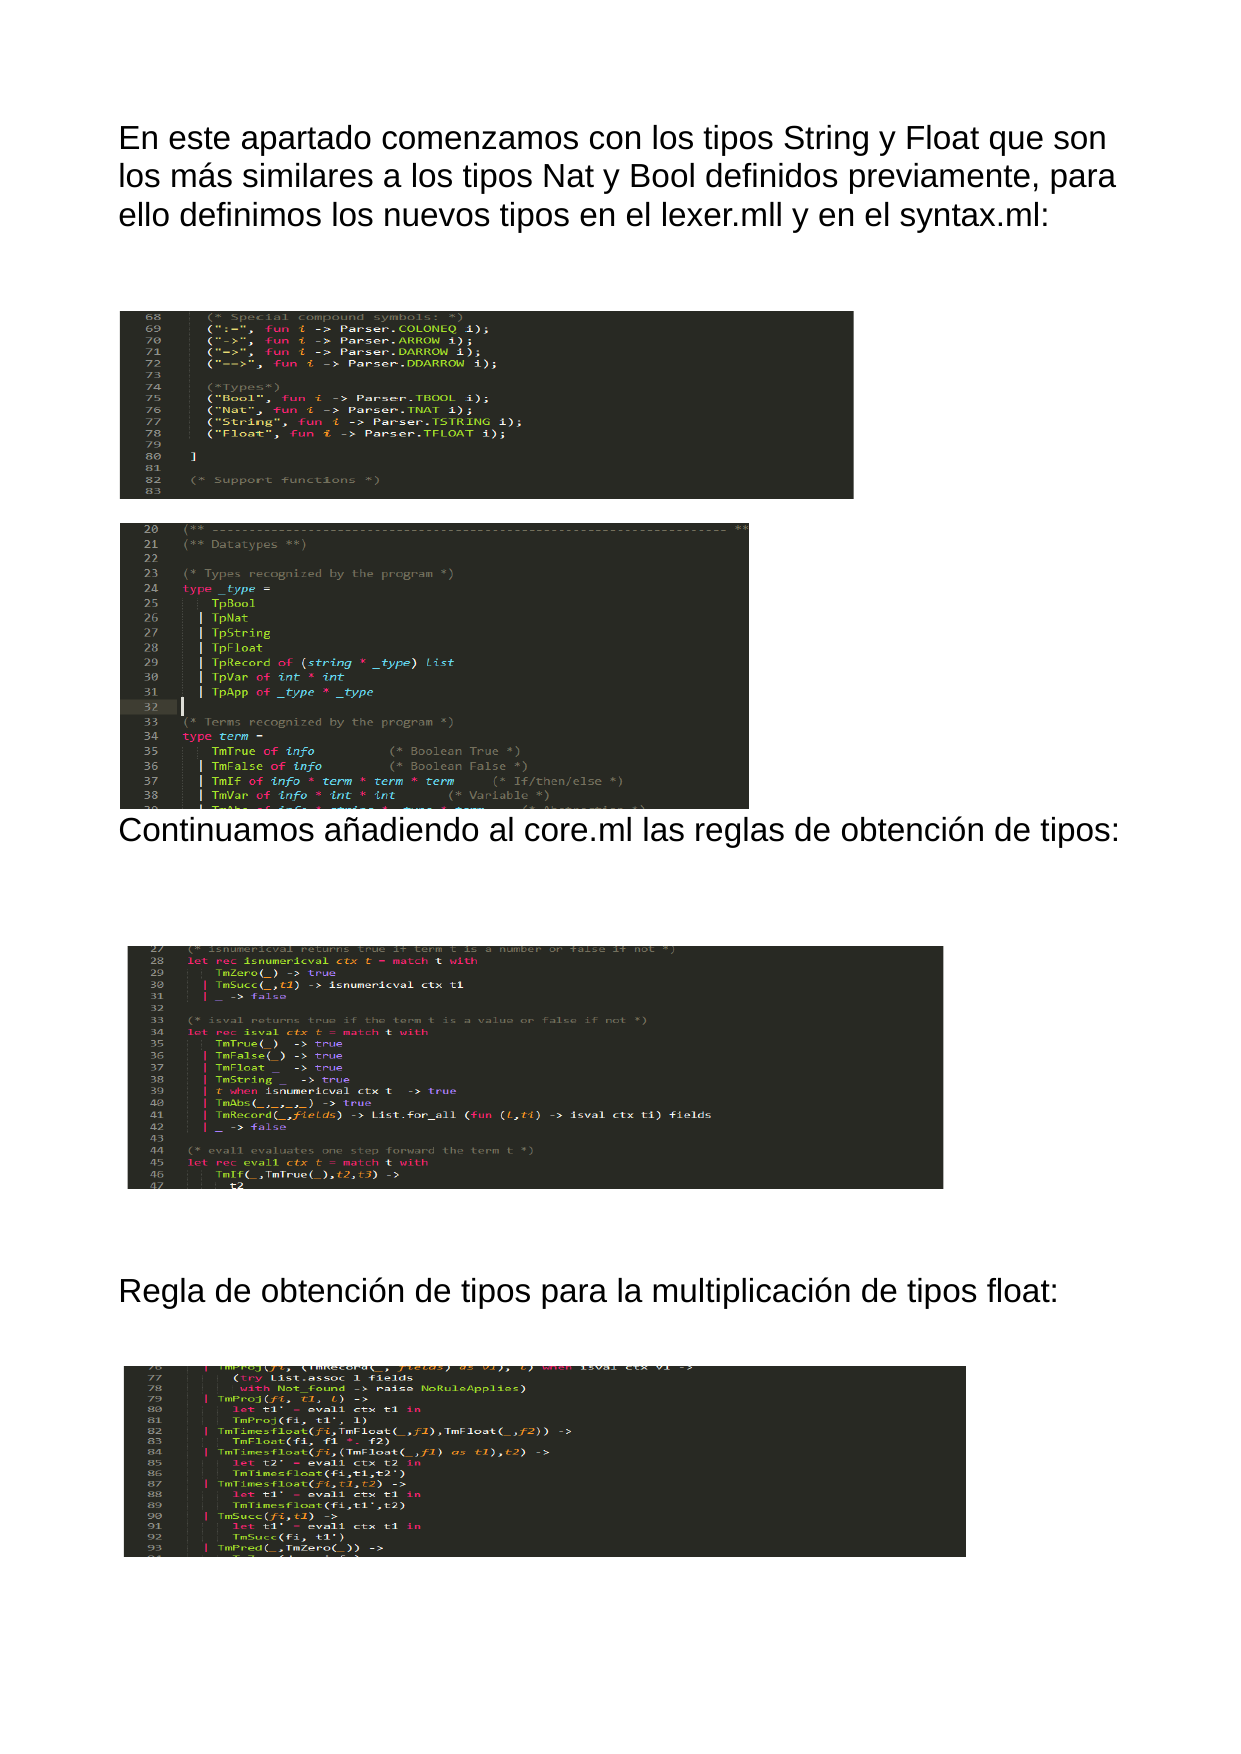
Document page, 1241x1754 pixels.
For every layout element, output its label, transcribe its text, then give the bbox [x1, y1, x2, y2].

text Continuamos añadiendo al core.ml las reglas de obtención de tipos: [118, 810, 1122, 848]
text En este apartado comenzamos con los tipos String y Float que son los más similares a los tipos Nat y Bool definidos previamente, para ello definimos los nuevos tipos en el lexer.mll y en el syntax.ml: [118, 118, 1122, 233]
text Regla de obtención de tipos para la multiplicación de tipos float: [118, 1271, 1122, 1310]
